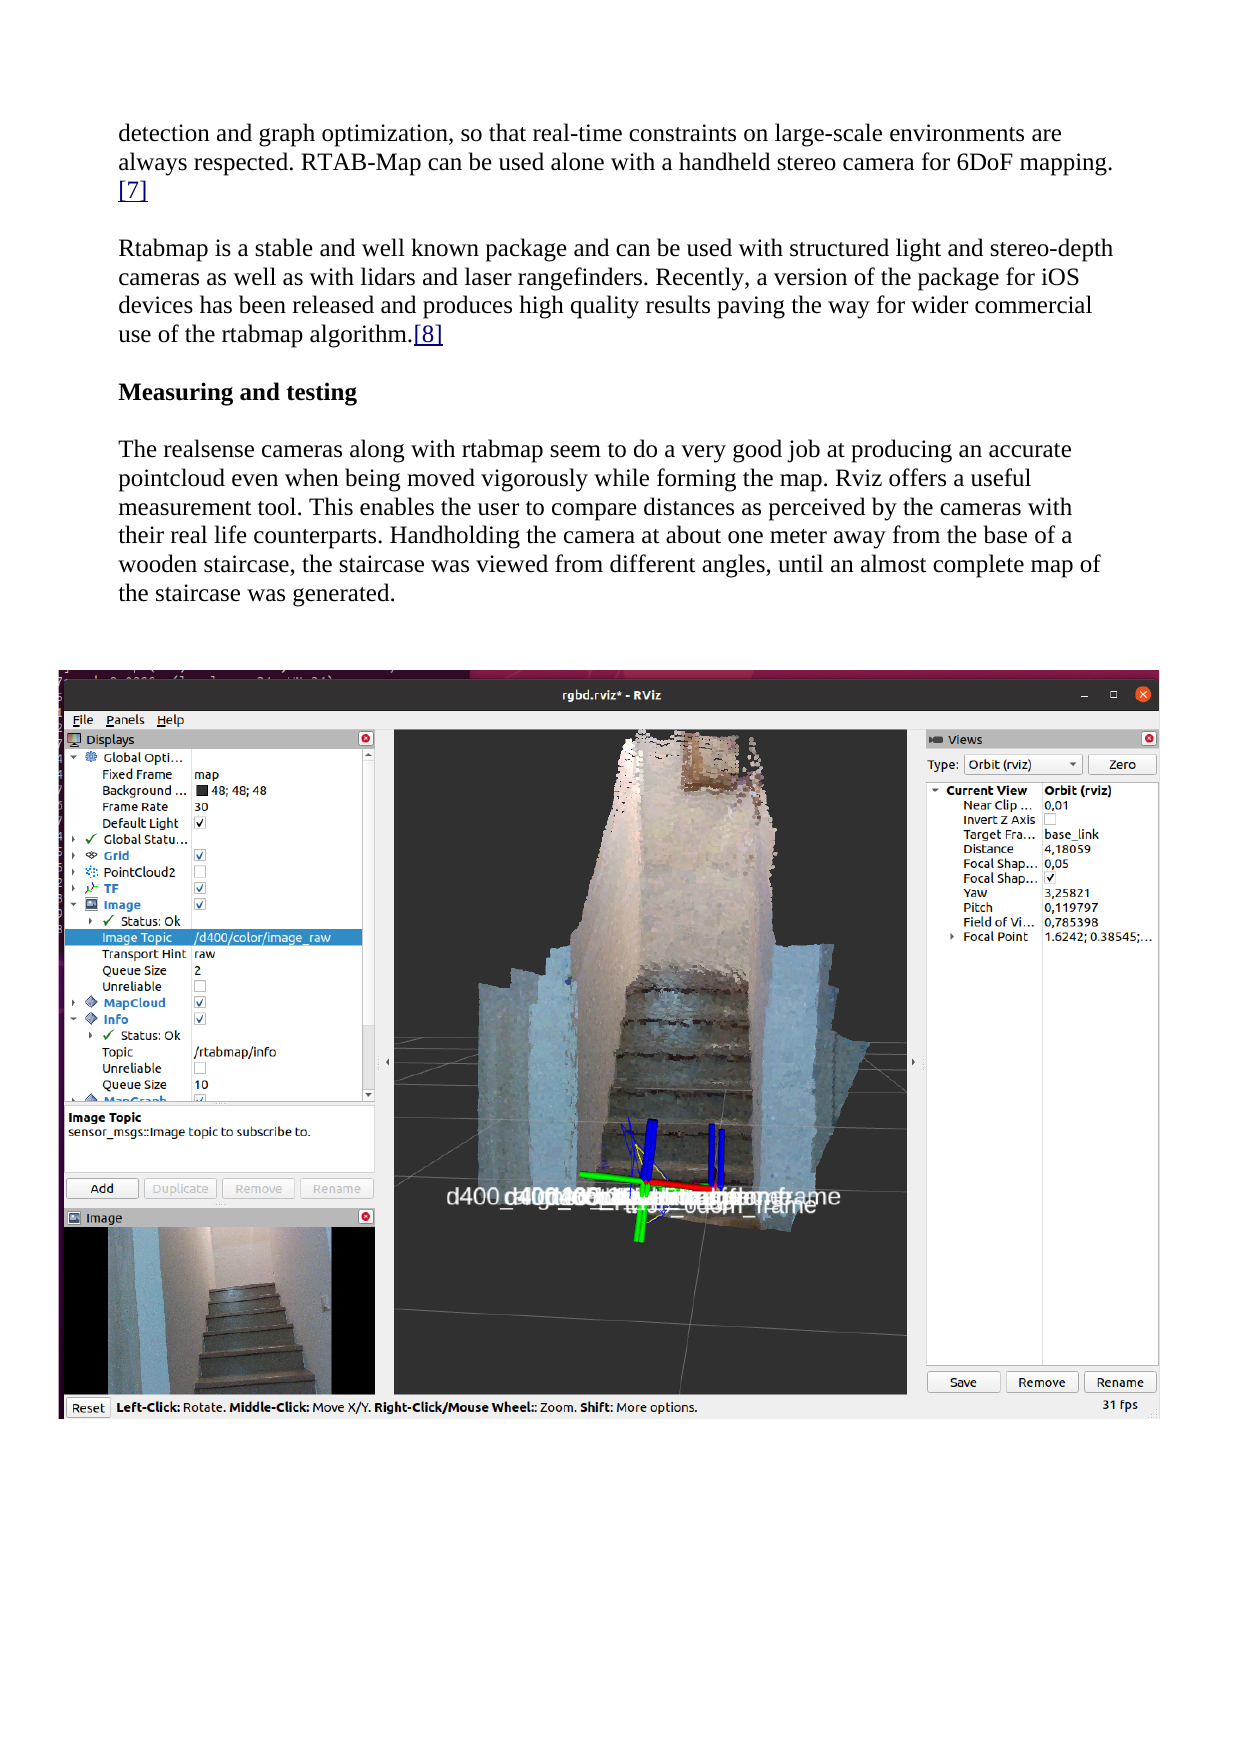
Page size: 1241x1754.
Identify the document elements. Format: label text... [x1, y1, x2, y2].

picture [111, 670, 1160, 1419]
text Rtabmap is a stable and well known package and can be used with structured light and stereo-depth cameras as well as with lidars and laser rangefinders. Recently, a version of the package for iOS devices has been released and produces high quality results paving the way for wider commercial use of the rtabmap algorithm.[8] [118, 233, 1122, 348]
text The realsense cameras along with rtabmap seem to do a very good job at producing an accurate pointcloud even when being moved vigorously while forming the map. Rviz offers a useful measurement tool. This enables the user to compare distances as perceived by the cameras with their real life counterparts. Handholding the camera at about one meter away from the base of a wooden staircase, the staircase was viewed from different angles, until an almost complete map of the staircase was generated. [118, 434, 1122, 607]
text detection and graph optimization, so that real-time constraints on large-scale environments are always respected. RTAB-Map can be used alone with a handheld stereo camera for 6DoF mapping.[7] [118, 118, 1122, 204]
text Measuring and testing [118, 377, 1122, 406]
